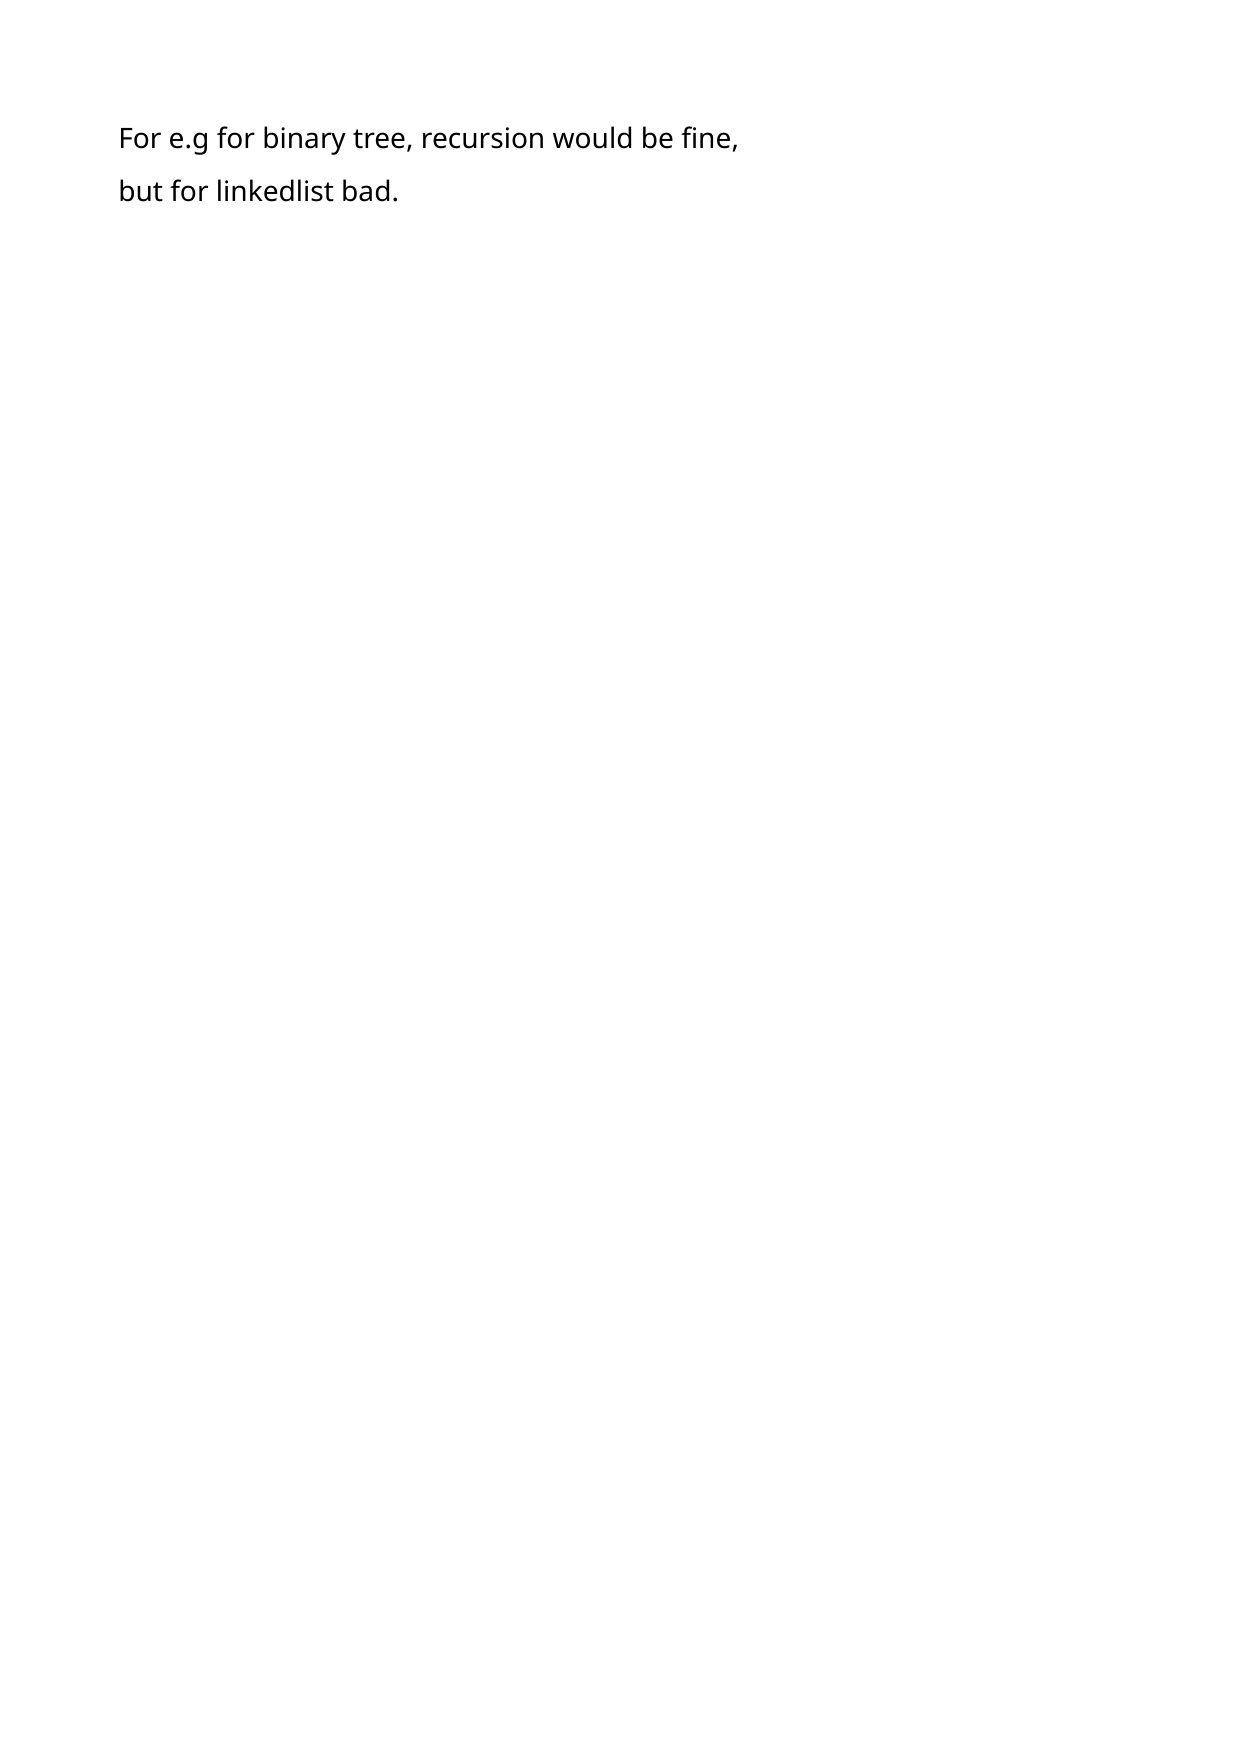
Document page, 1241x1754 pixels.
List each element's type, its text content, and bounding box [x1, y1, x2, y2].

text For e.g for binary tree, recursion would be fine, [118, 118, 1122, 156]
text but for linkedlist bad. [118, 171, 1122, 209]
